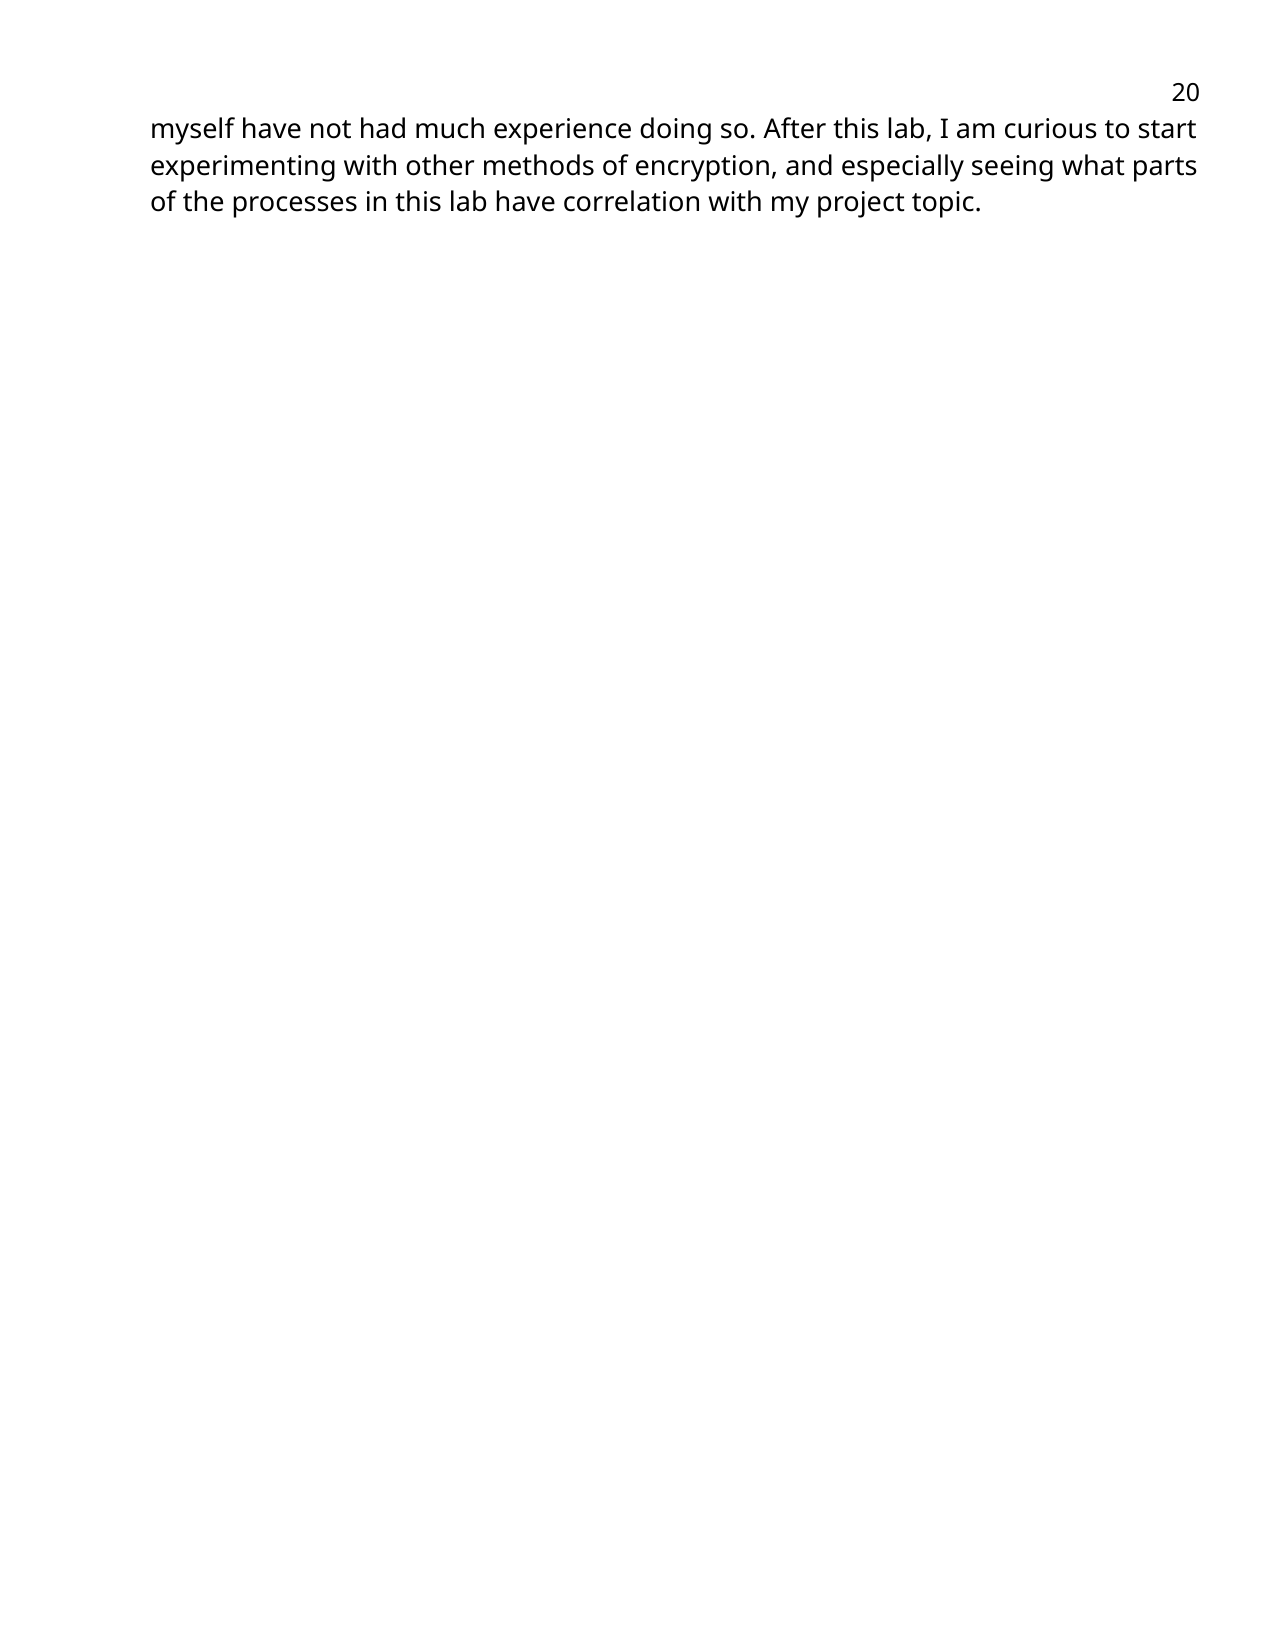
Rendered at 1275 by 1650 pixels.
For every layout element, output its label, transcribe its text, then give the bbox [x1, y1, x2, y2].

text myself have not had much experience doing so. After this lab, I am curious to start experimenting with other methods of encryption, and especially seeing what parts of the processes in this lab have correlation with my project topic. [150, 109, 1200, 220]
